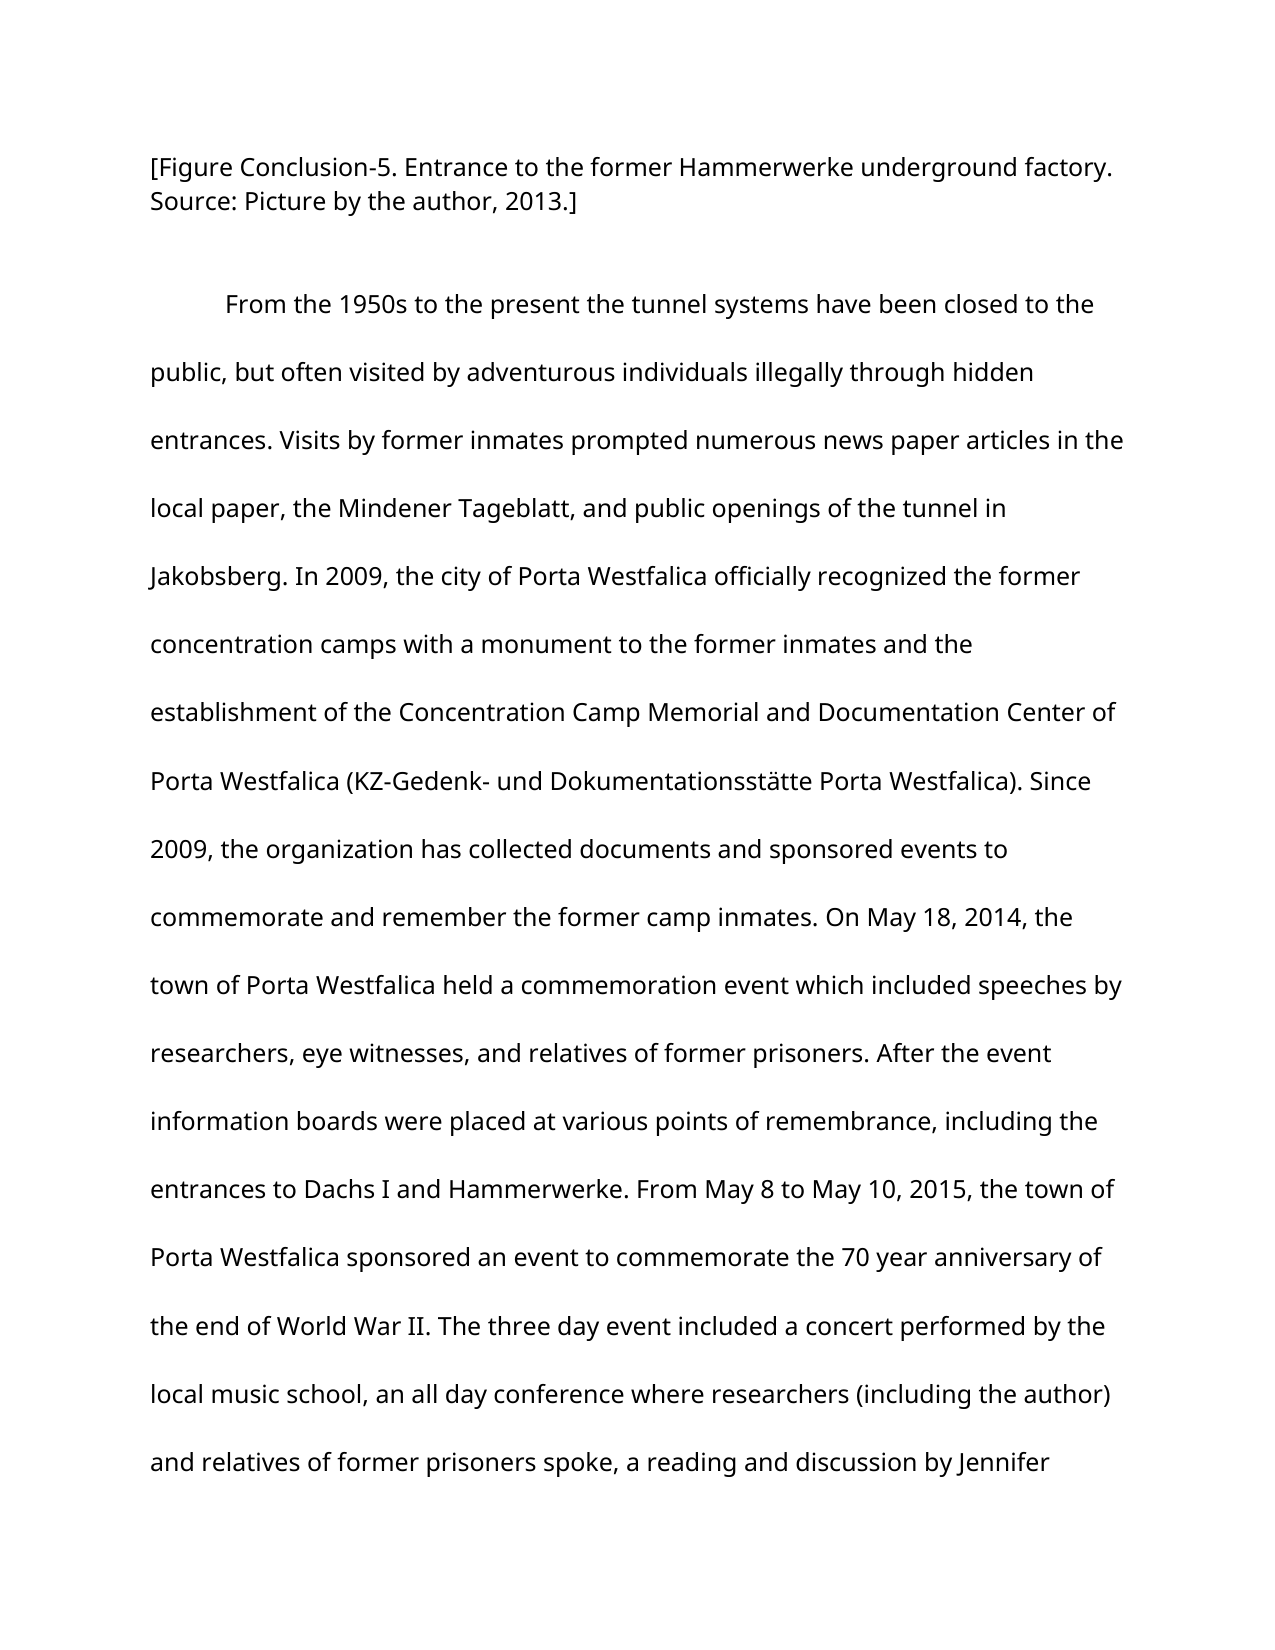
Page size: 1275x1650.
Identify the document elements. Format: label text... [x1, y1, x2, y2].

text From the 1950s to the present the tunnel systems have been closed to the public, but often visited by adventurous individuals illegally through hidden entrances. Visits by former inmates prompted numerous news paper articles in the local paper, the Mindener Tageblatt, and public openings of the tunnel in Jakobsberg. In 2009, the city of Porta Westfalica officially recognized the former concentration camps with a monument to the former inmates and the establishment of the Concentration Camp Memorial and Documentation Center of Porta Westfalica (KZ-Gedenk- und Dokumentationsstätte Porta Westfalica). Since 2009, the organization has collected documents and sponsored events to commemorate and remember the former camp inmates. On May 18, 2014, the town of Porta Westfalica held a commemoration event which included speeches by researchers, eye witnesses, and relatives of former prisoners. After the event information boards were placed at various points of remembrance, including the entrances to Dachs I and Hammerwerke. From May 8 to May 10, 2015, the town of Porta Westfalica sponsored an event to commemorate the 70 year anniversary of the end of World War II. The three day event included a concert performed by the local music school, an all day conference where researchers (including the author) and relatives of former prisoners spoke, a reading and discussion by Jennifer [150, 286, 1125, 1478]
text [Figure Conclusion-5. Entrance to the former Hammerwerke underground factory. Source: Picture by the author, 2013.] [150, 150, 1125, 218]
